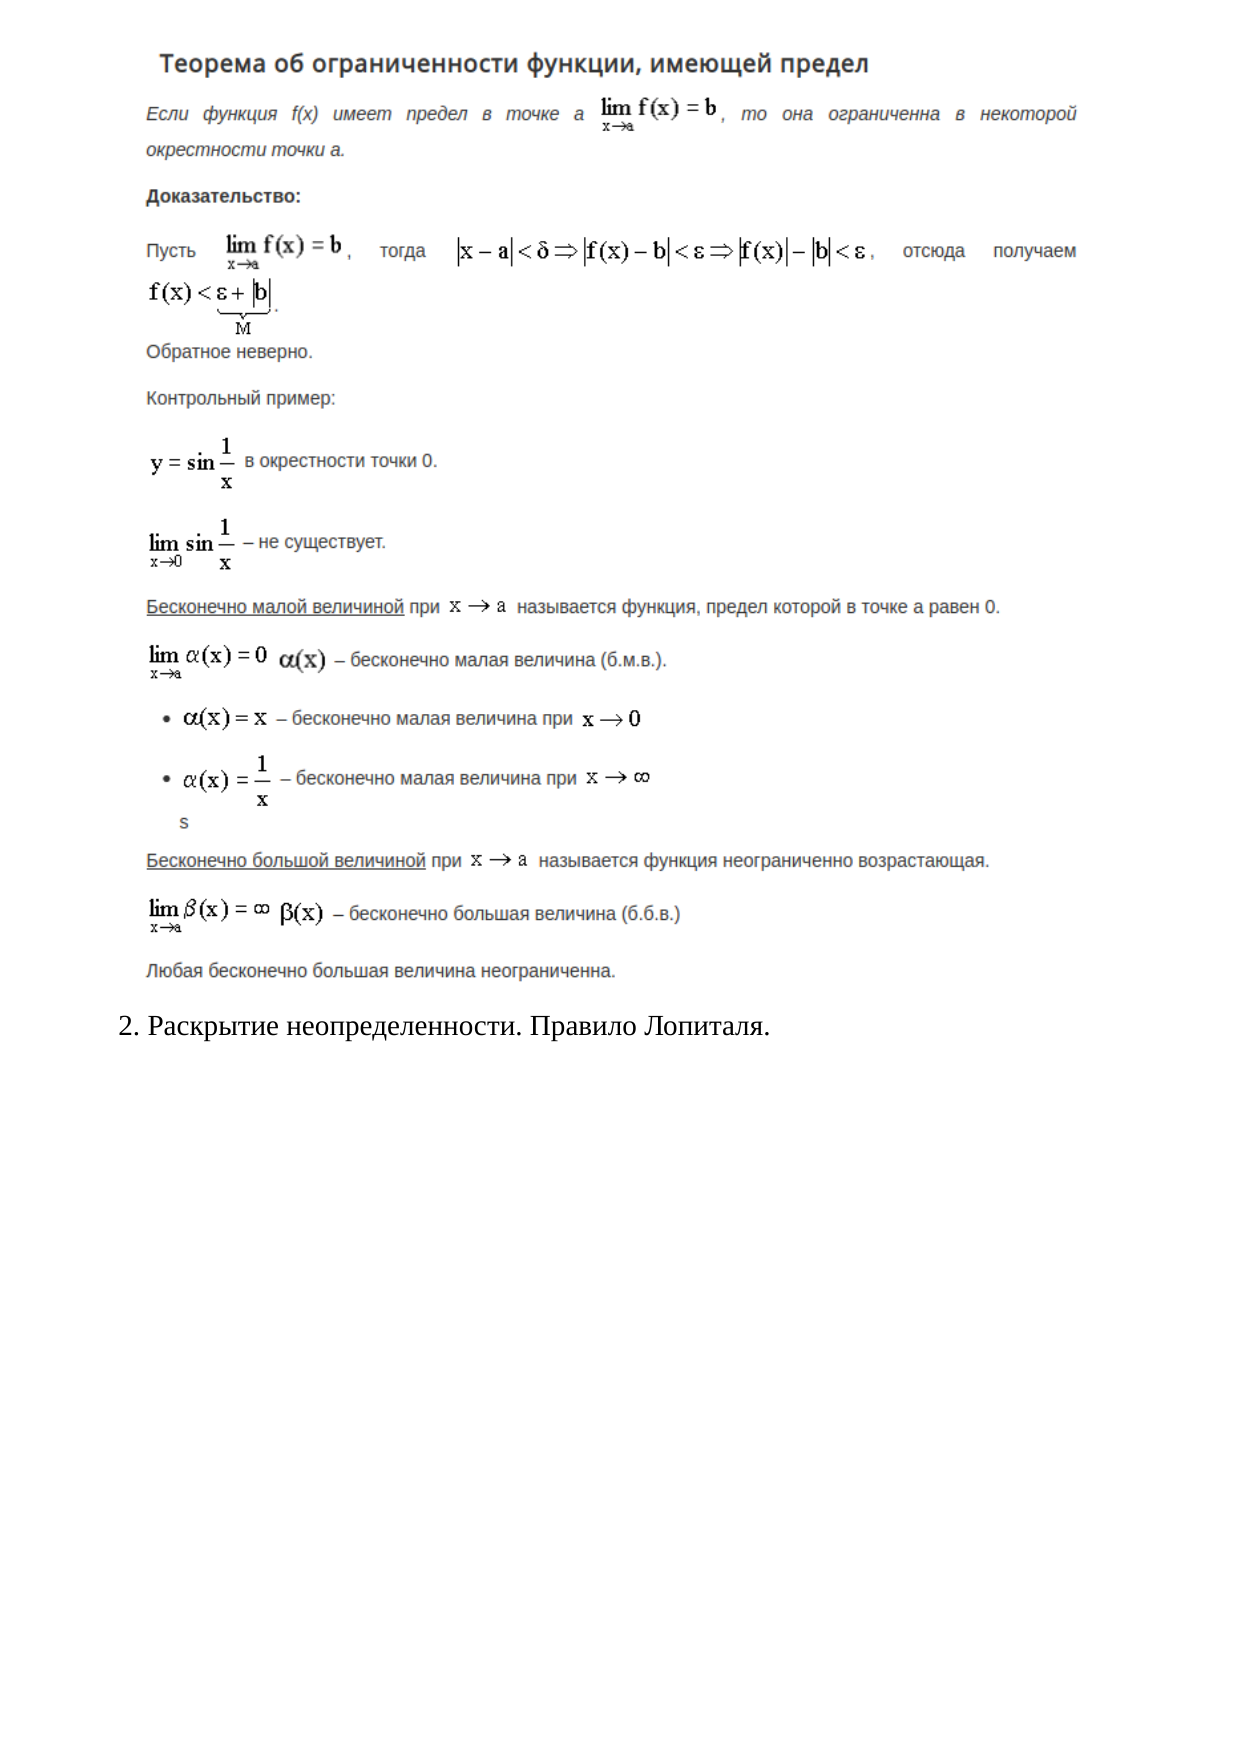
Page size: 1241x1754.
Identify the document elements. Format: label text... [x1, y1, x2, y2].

subtitle 2. Раскрытие неопределенности. Правило Лопиталя. [118, 550, 1122, 1041]
picture [131, 42, 1136, 1008]
